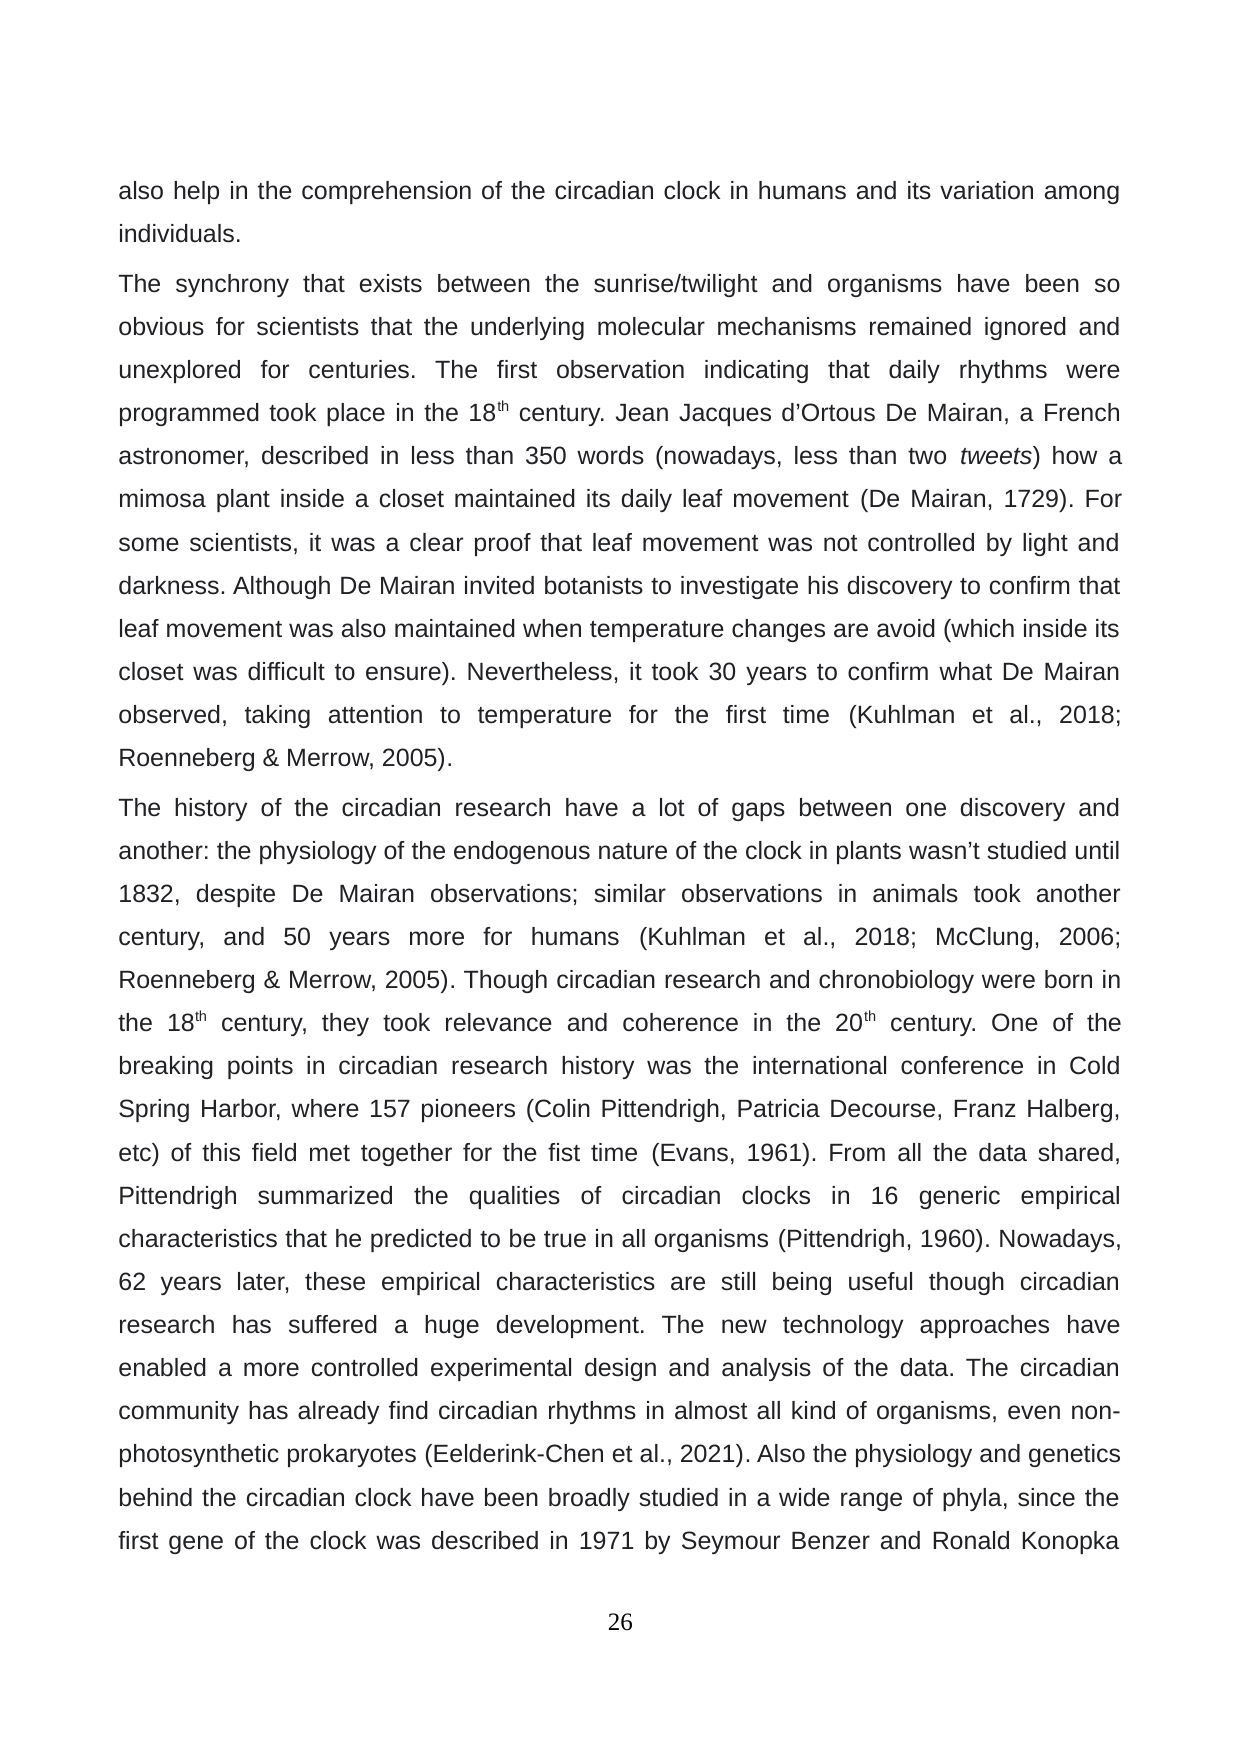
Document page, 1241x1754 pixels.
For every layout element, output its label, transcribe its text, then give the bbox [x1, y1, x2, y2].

text The history of the circadian research have a lot of gaps between one discovery and another: the physiology of the endogenous nature of the clock in plants wasn’t studied until 1832, despite De Mairan observations; similar observations in animals took another century, and 50 years more for humans (Kuhlman et al., 2018; McClung, 2006; Roenneberg & Merrow, 2005)⁠. Though circadian research and chronobiology were born in the 18th century, they took relevance and coherence in the 20th century. One of the breaking points in circadian research history was the international conference in Cold Spring Harbor, where 157 pioneers (Colin Pittendrigh, Patricia Decourse, Franz Halberg, etc) of this field met together for the fist time (Evans, 1961)⁠. From all the data shared, Pittendrigh summarized the qualities of circadian clocks in 16 generic empirical characteristics that he predicted to be true in all organisms (Pittendrigh, 1960)⁠. Nowadays, 62 years later, these empirical characteristics are still being useful though circadian research has suffered a huge development. The new technology approaches have enabled a more controlled experimental design and analysis of the data. The circadian community has already find circadian rhythms in almost all kind of organisms, even non-photosynthetic prokaryotes (Eelderink-Chen et al., 2021)⁠. Also the physiology and genetics behind the circadian clock have been broadly studied in a wide range of phyla, since the first gene of the clock was described in 1971 by Seymour Benzer and Ronald Konopka [118, 793, 1122, 1554]
text also help in the comprehension of the circadian clock in humans and its variation among individuals. [118, 176, 1122, 248]
text The synchrony that exists between the sunrise/twilight and organisms have been so obvious for scientists that the underlying molecular mechanisms remained ignored and unexplored for centuries. The first observation indicating that daily rhythms were programmed took place in the 18th century. Jean Jacques d’Ortous De Mairan, a French astronomer, described in less than 350 words (nowadays, less than two tweets) how a mimosa plant inside a closet maintained its daily leaf movement (De Mairan, 1729)⁠. For some scientists, it was a clear proof that leaf movement was not controlled by light and darkness. Although De Mairan invited botanists to investigate his discovery to confirm that leaf movement was also maintained when temperature changes are avoid (which inside its closet was difficult to ensure). Nevertheless, it took 30 years to confirm what De Mairan observed, taking attention to temperature for the first time (Kuhlman et al., 2018; Roenneberg & Merrow, 2005)⁠. [118, 269, 1122, 772]
